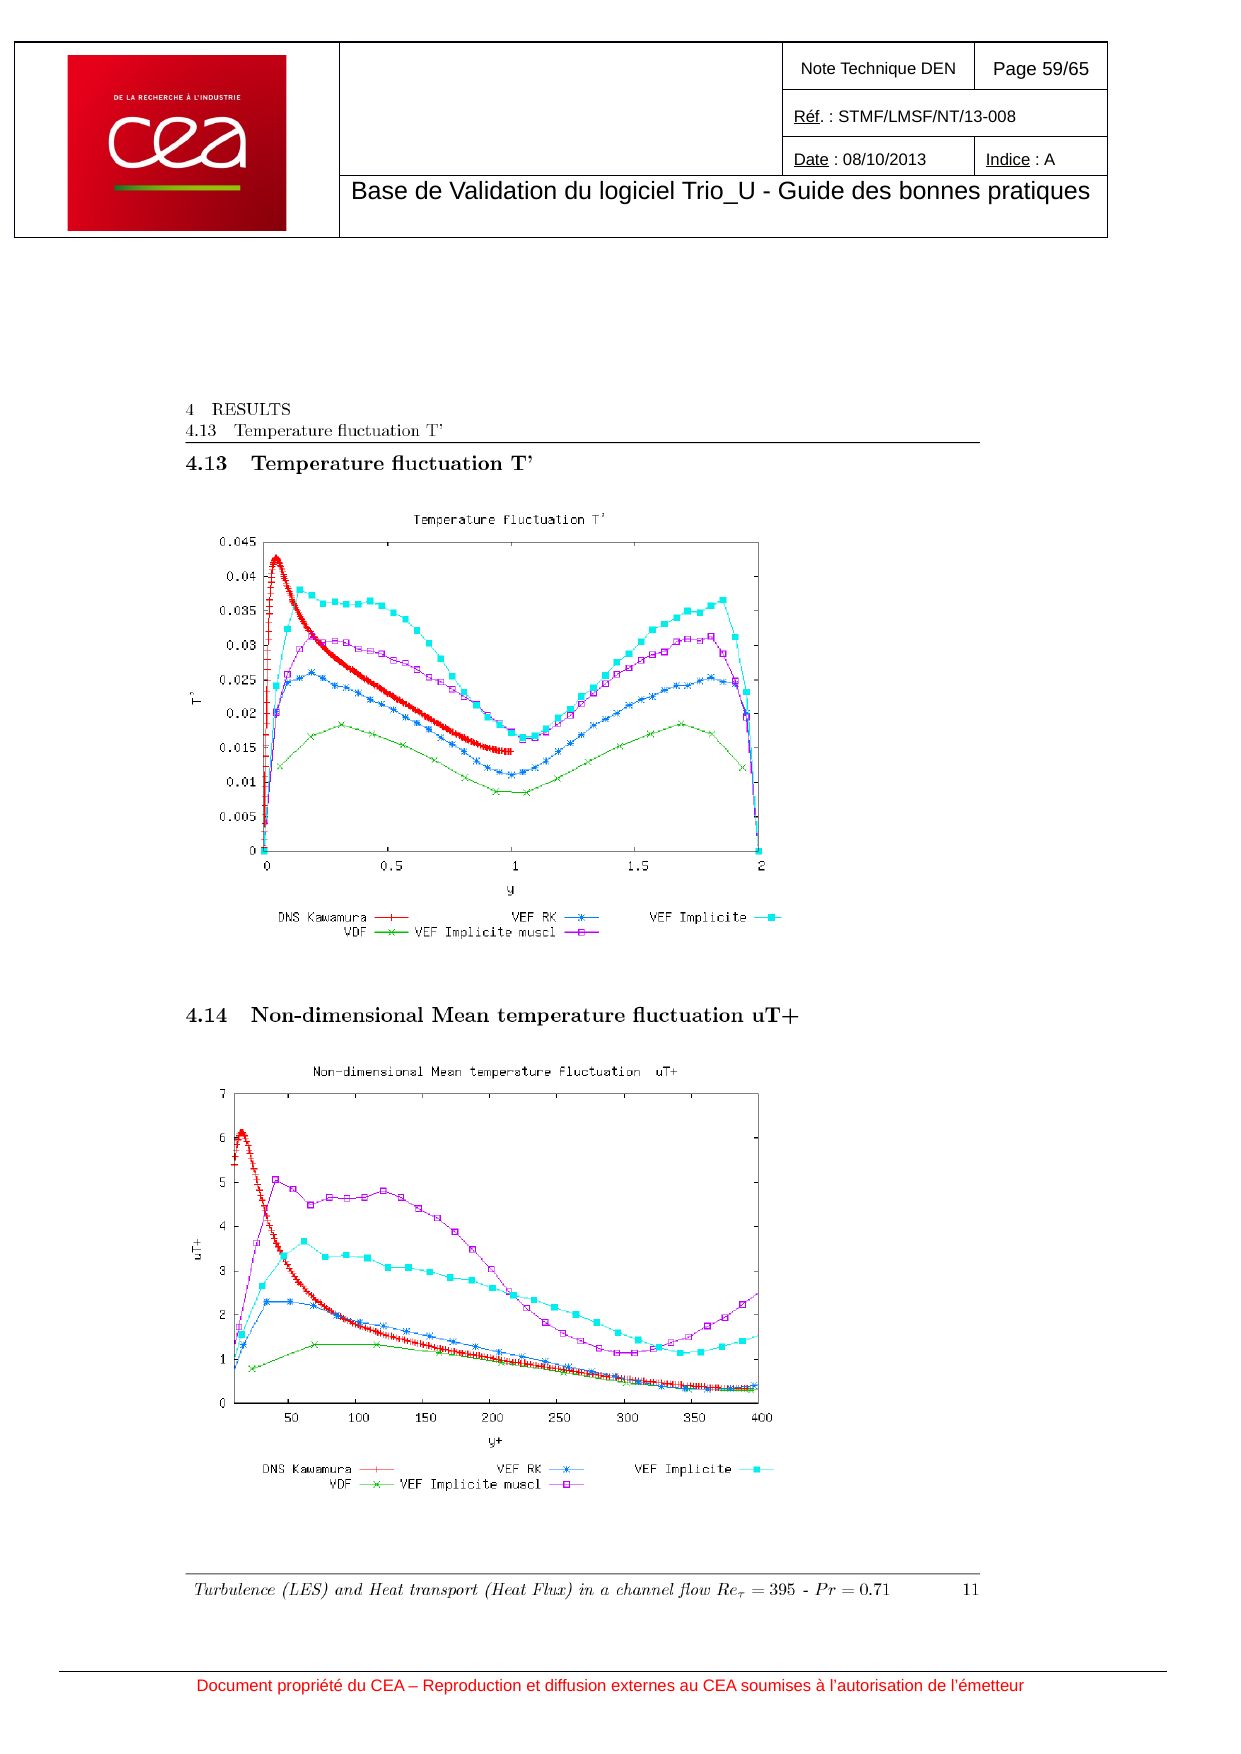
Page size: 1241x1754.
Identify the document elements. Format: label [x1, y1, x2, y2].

picture [59, 266, 1102, 1666]
picture [67, 55, 287, 231]
